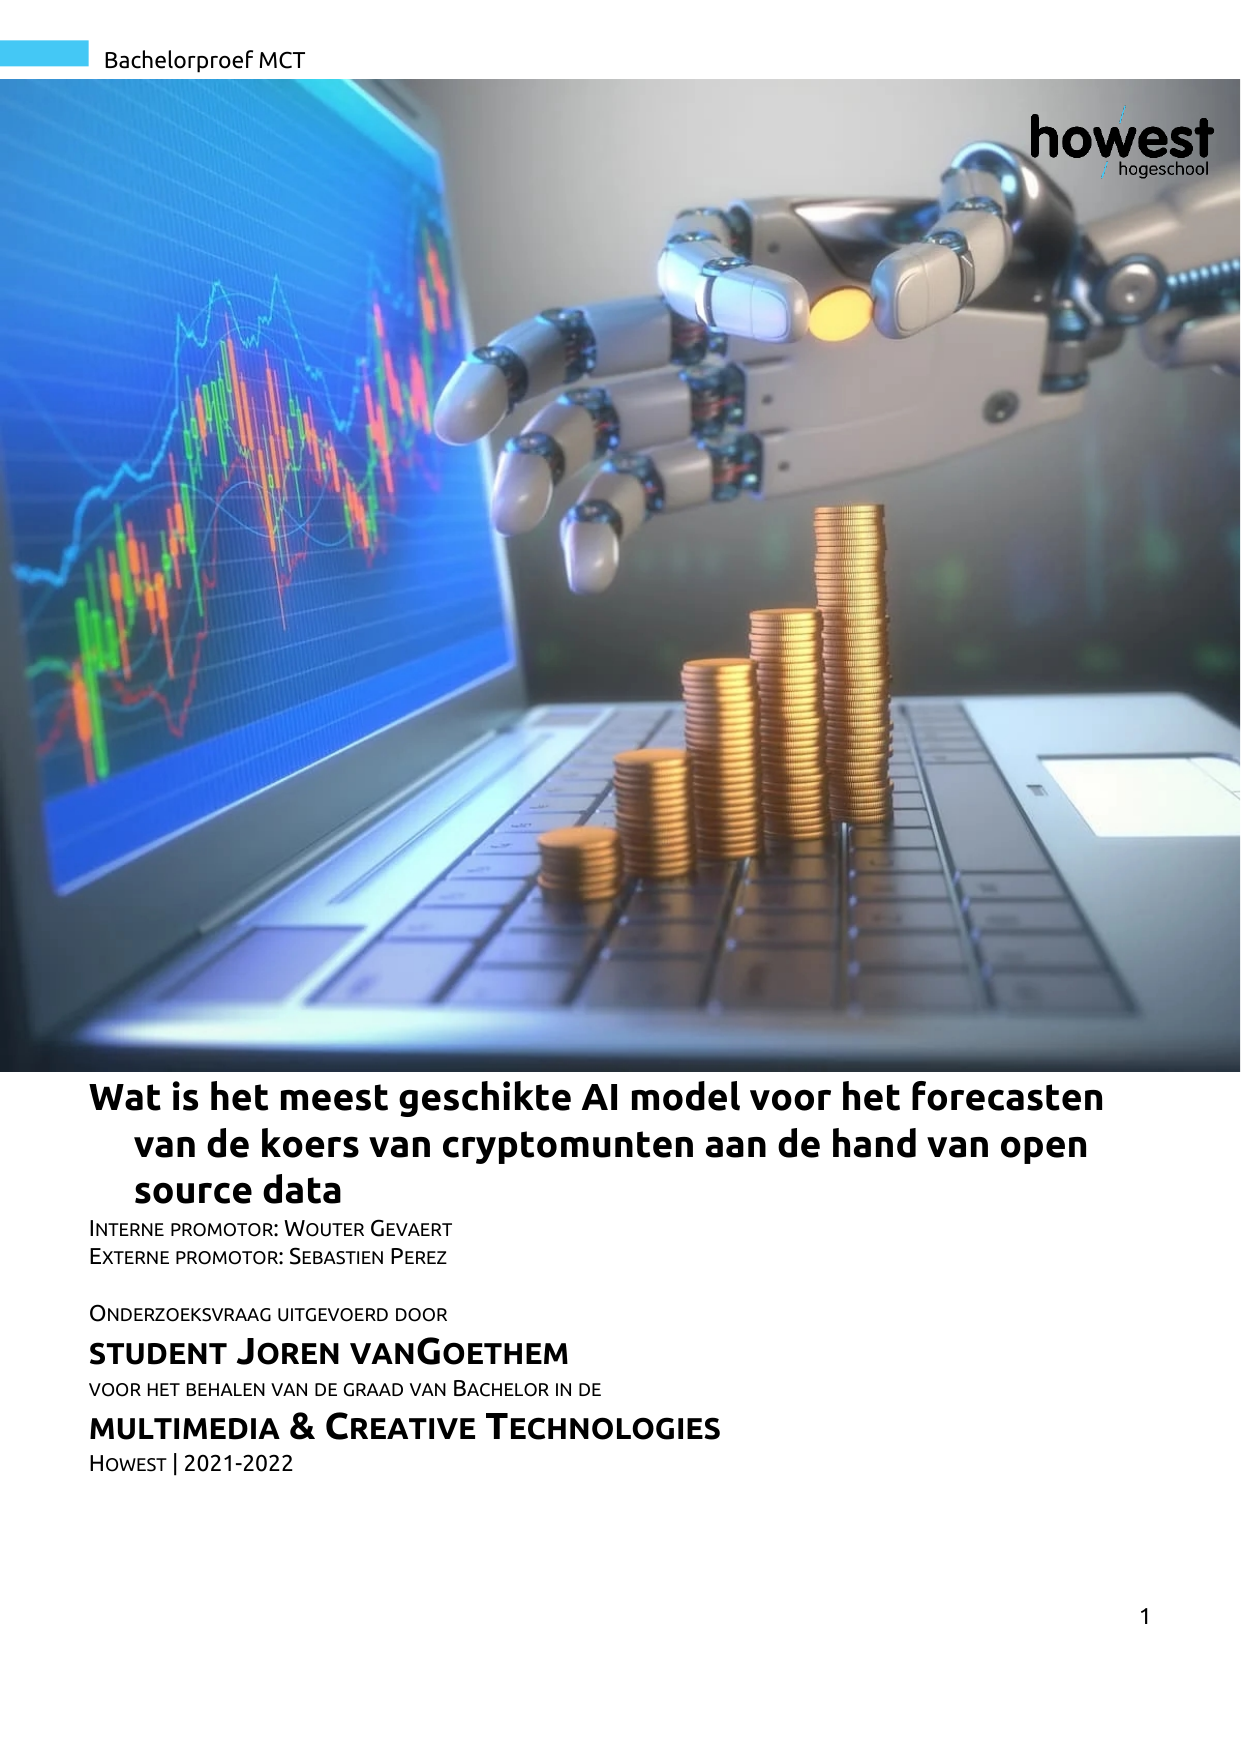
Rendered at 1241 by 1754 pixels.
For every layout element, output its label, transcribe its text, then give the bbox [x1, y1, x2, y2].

text student Joren vanGoethem [89, 1328, 1152, 1371]
text voor het behalen van de graad van Bachelor in de [89, 1375, 1152, 1401]
text Howest | 2021-2022 [89, 1450, 1152, 1476]
text Onderzoeksvraag uitgevoerd door [89, 1300, 1152, 1326]
text Wat is het meest geschikte AI model voor het forecasten van de koers van cryptomunten aan de hand van open source data [89, 1072, 1152, 1211]
text multimedia & Creative Technologies [89, 1403, 1152, 1446]
picture [0, 79, 1241, 1072]
text Interne promotor: Wouter Gevaert Externe promotor: Sebastien Perez [89, 1214, 1152, 1269]
